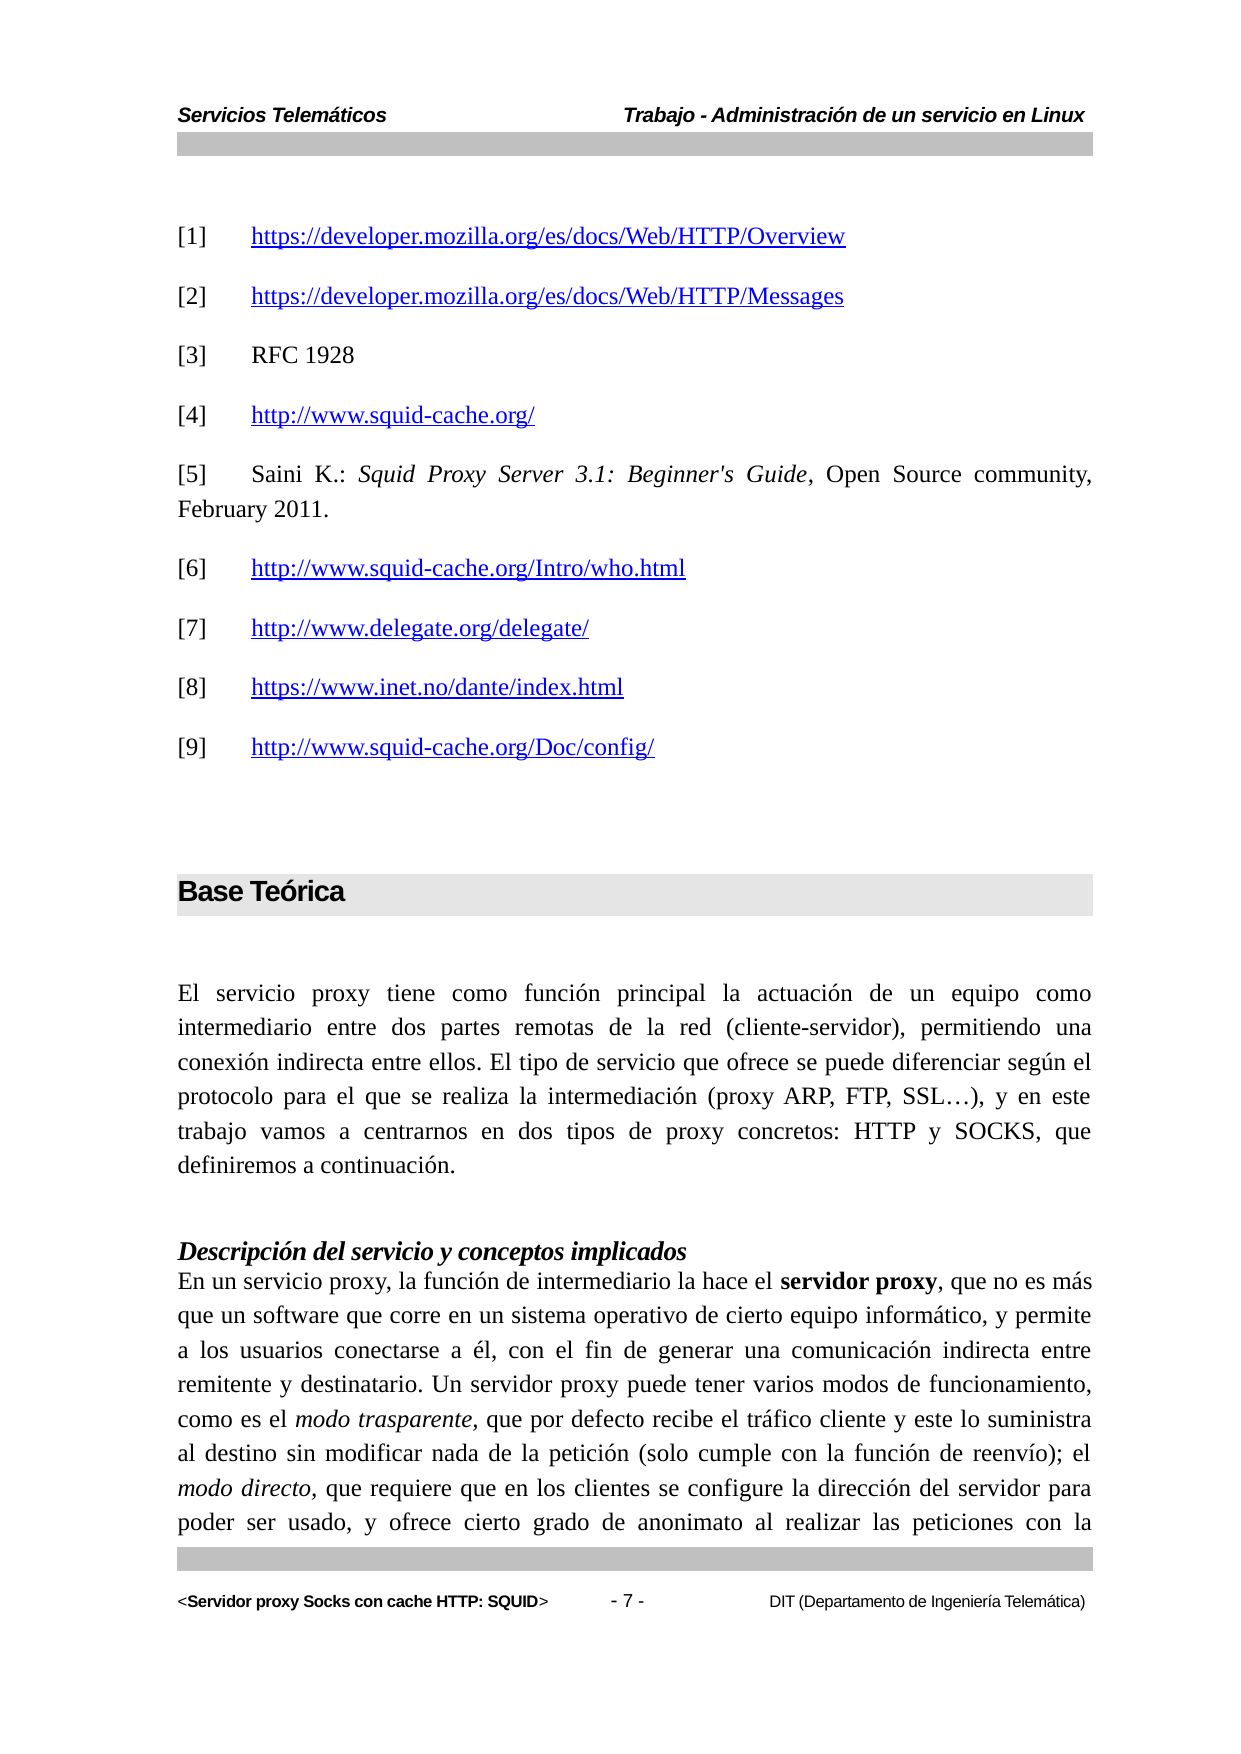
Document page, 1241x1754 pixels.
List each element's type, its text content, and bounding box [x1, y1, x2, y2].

text [2] https://developer.mozilla.org/es/docs/Web/HTTP/Messages [177, 281, 1093, 310]
text [1] https://developer.mozilla.org/es/docs/Web/HTTP/Overview [177, 221, 1093, 250]
list Base Teórica [177, 874, 1093, 916]
list Descripción del servicio y conceptos implicados [177, 1235, 1093, 1266]
text [7] http://www.delegate.org/delegate/ [177, 613, 1093, 642]
text [3] RFC 1928 [177, 340, 1093, 369]
text El servicio proxy tiene como función principal la actuación de un equipo como intermediario entre dos partes remotas de la red (cliente-servidor), permitiendo una conexión indirecta entre ellos. El tipo de servicio que ofrece se puede diferenciar según el protocolo para el que se realiza la intermediación (proxy ARP, FTP, SSL…), y en este trabajo vamos a centrarnos en dos tipos de proxy concretos: HTTP y SOCKS, que definiremos a continuación. [177, 978, 1093, 1179]
text [4] http://www.squid-cache.org/ [177, 400, 1093, 429]
text [9] http://www.squid-cache.org/Doc/config/ [177, 732, 1093, 761]
text En un servicio proxy, la función de intermediario la hace el servidor proxy, que no es más que un software que corre en un sistema operativo de cierto equipo informático, y permite a los usuarios conectarse a él, con el fin de generar una comunicación indirecta entre remitente y destinatario. Un servidor proxy puede tener varios modos de funcionamiento, como es el modo trasparente, que por defecto recibe el tráfico cliente y este lo suministra al destino sin modificar nada de la petición (solo cumple con la función de reenvío); el modo directo, que requiere que en los clientes se configure la dirección del servidor para poder ser usado, y ofrece cierto grado de anonimato al realizar las peticiones con la [177, 1266, 1093, 1536]
text [6] http://www.squid-cache.org/Intro/who.html [177, 553, 1093, 582]
text [8] https://www.inet.no/dante/index.html [177, 672, 1093, 701]
text [5] Saini K.: Squid Proxy Server 3.1: Beginner's Guide, Open Source community, February 2011. [177, 459, 1093, 523]
